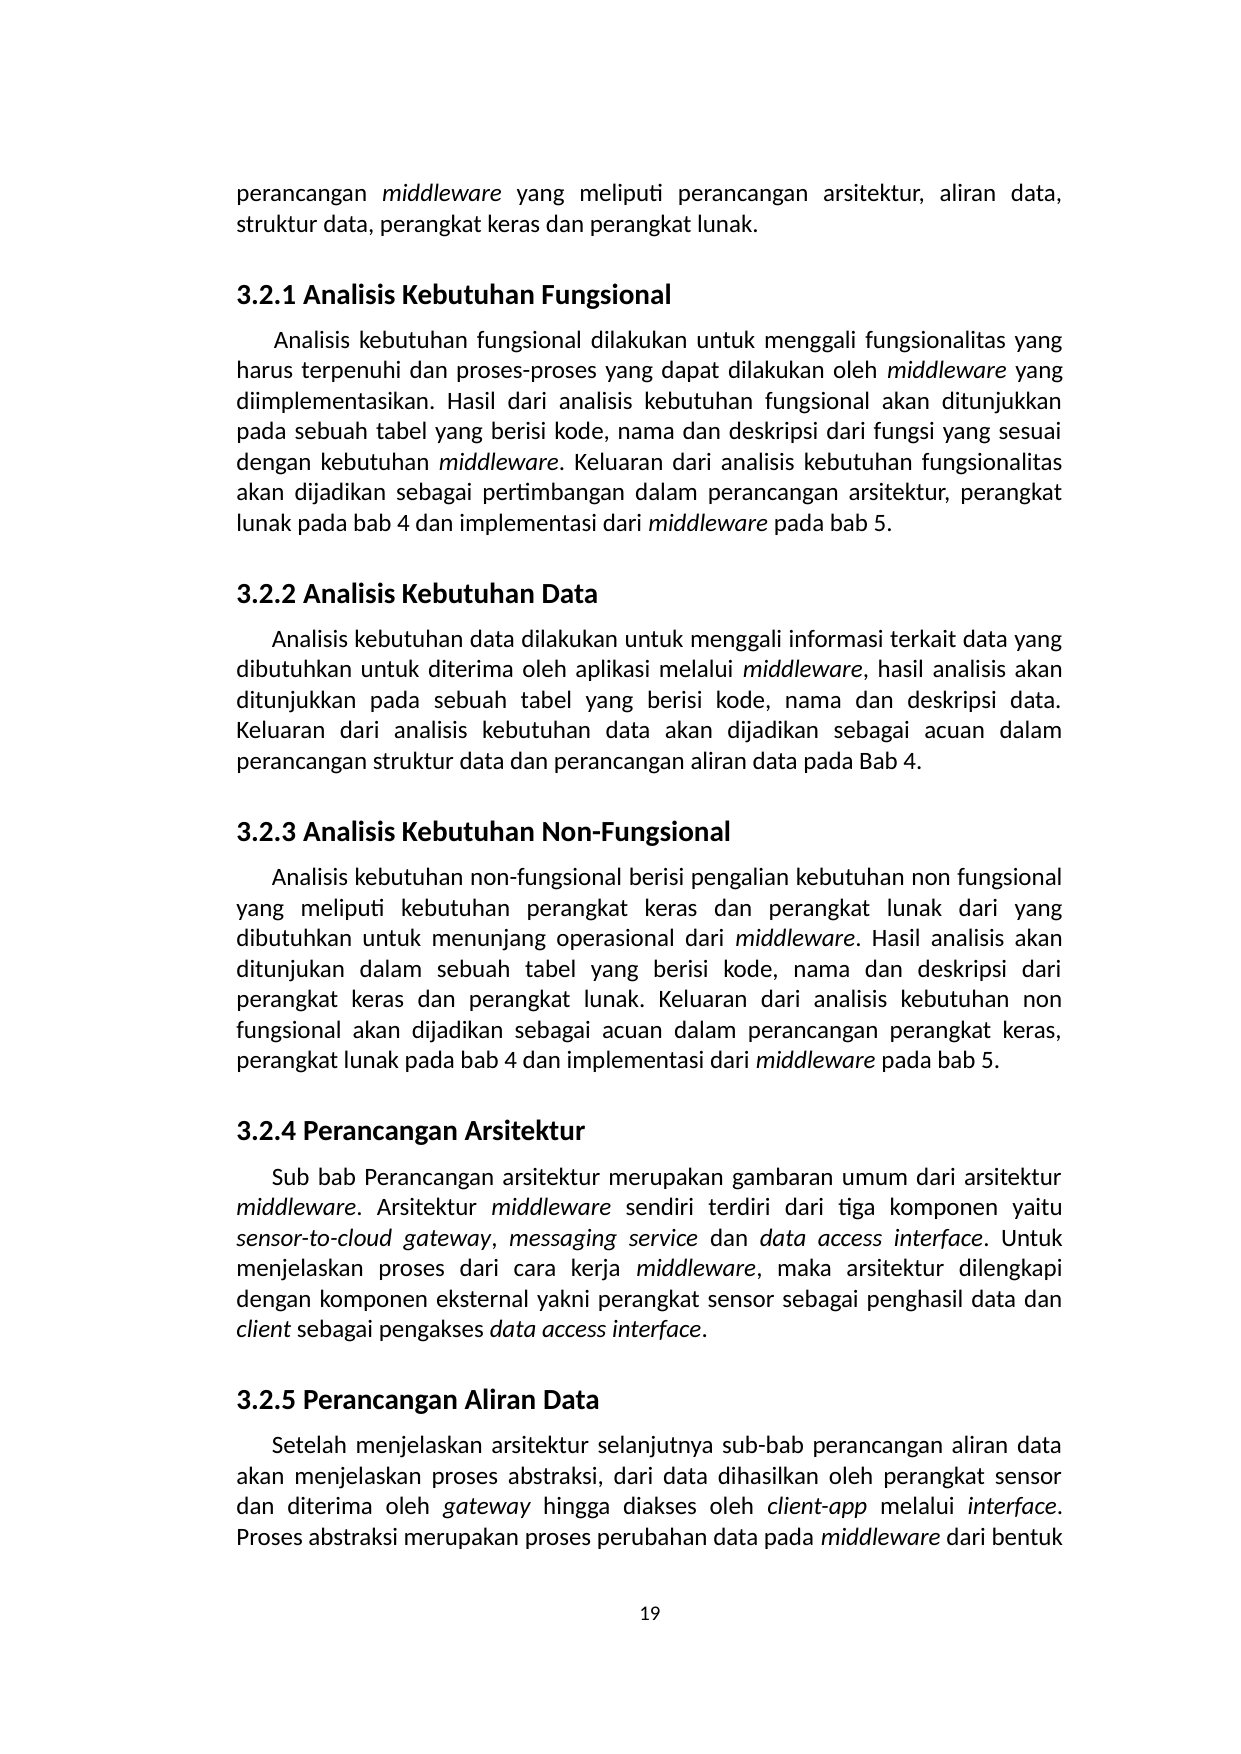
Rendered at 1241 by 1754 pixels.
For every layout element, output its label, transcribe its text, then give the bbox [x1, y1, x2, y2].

text Setelah menjelaskan arsitektur selanjutnya sub-bab perancangan aliran data akan menjelaskan proses abstraksi, dari data dihasilkan oleh perangkat sensor dan diterima oleh gateway hingga diakses oleh client-app melalui interface. Proses abstraksi merupakan proses perubahan data pada middleware dari bentuk [236, 1429, 1063, 1551]
subtitle Analisis Kebutuhan Non-Fungsional [236, 813, 1063, 849]
text Analisis kebutuhan non-fungsional berisi pengalian kebutuhan non fungsional yang meliputi kebutuhan perangkat keras dan perangkat lunak dari yang dibutuhkan untuk menunjang operasional dari middleware. Hasil analisis akan ditunjukan dalam sebuah tabel yang berisi kode, nama dan deskripsi dari perangkat keras dan perangkat lunak. Keluaran dari analisis kebutuhan non fungsional akan dijadikan sebagai acuan dalam perancangan perangkat keras, perangkat lunak pada bab 4 dan implementasi dari middleware pada bab 5. [236, 861, 1063, 1075]
text perancangan middleware yang meliputi perancangan arsitektur, aliran data, struktur data, perangkat keras dan perangkat lunak. [236, 177, 1063, 238]
subtitle Analisis Kebutuhan Fungsional [236, 276, 1063, 311]
text Analisis kebutuhan fungsional dilakukan untuk menggali fungsionalitas yang harus terpenuhi dan proses-proses yang dapat dilakukan oleh middleware yang diimplementasikan. Hasil dari analisis kebutuhan fungsional akan ditunjukkan pada sebuah tabel yang berisi kode, nama dan deskripsi dari fungsi yang sesuai dengan kebutuhan middleware. Keluaran dari analisis kebutuhan fungsionalitas akan dijadikan sebagai pertimbangan dalam perancangan arsitektur, perangkat lunak pada bab 4 dan implementasi dari middleware pada bab 5. [236, 324, 1063, 537]
text Sub bab Perancangan arsitektur merupakan gambaran umum dari arsitektur middleware. Arsitektur middleware sendiri terdiri dari tiga komponen yaitu sensor-to-cloud gateway, messaging service dan data access interface. Untuk menjelaskan proses dari cara kerja middleware, maka arsitektur dilengkapi dengan komponen eksternal yakni perangkat sensor sebagai penghasil data dan client sebagai pengakses data access interface. [236, 1161, 1063, 1344]
subtitle Perancangan Arsitektur [236, 1112, 1063, 1148]
text Analisis kebutuhan data dilakukan untuk menggali informasi terkait data yang dibutuhkan untuk diterima oleh aplikasi melalui middleware, hasil analisis akan ditunjukkan pada sebuah tabel yang berisi kode, nama dan deskripsi data. Keluaran dari analisis kebutuhan data akan dijadikan sebagai acuan dalam perancangan struktur data dan perancangan aliran data pada Bab 4. [236, 623, 1063, 776]
subtitle Analisis Kebutuhan Data [236, 575, 1063, 611]
subtitle Perancangan Aliran Data [236, 1381, 1063, 1417]
